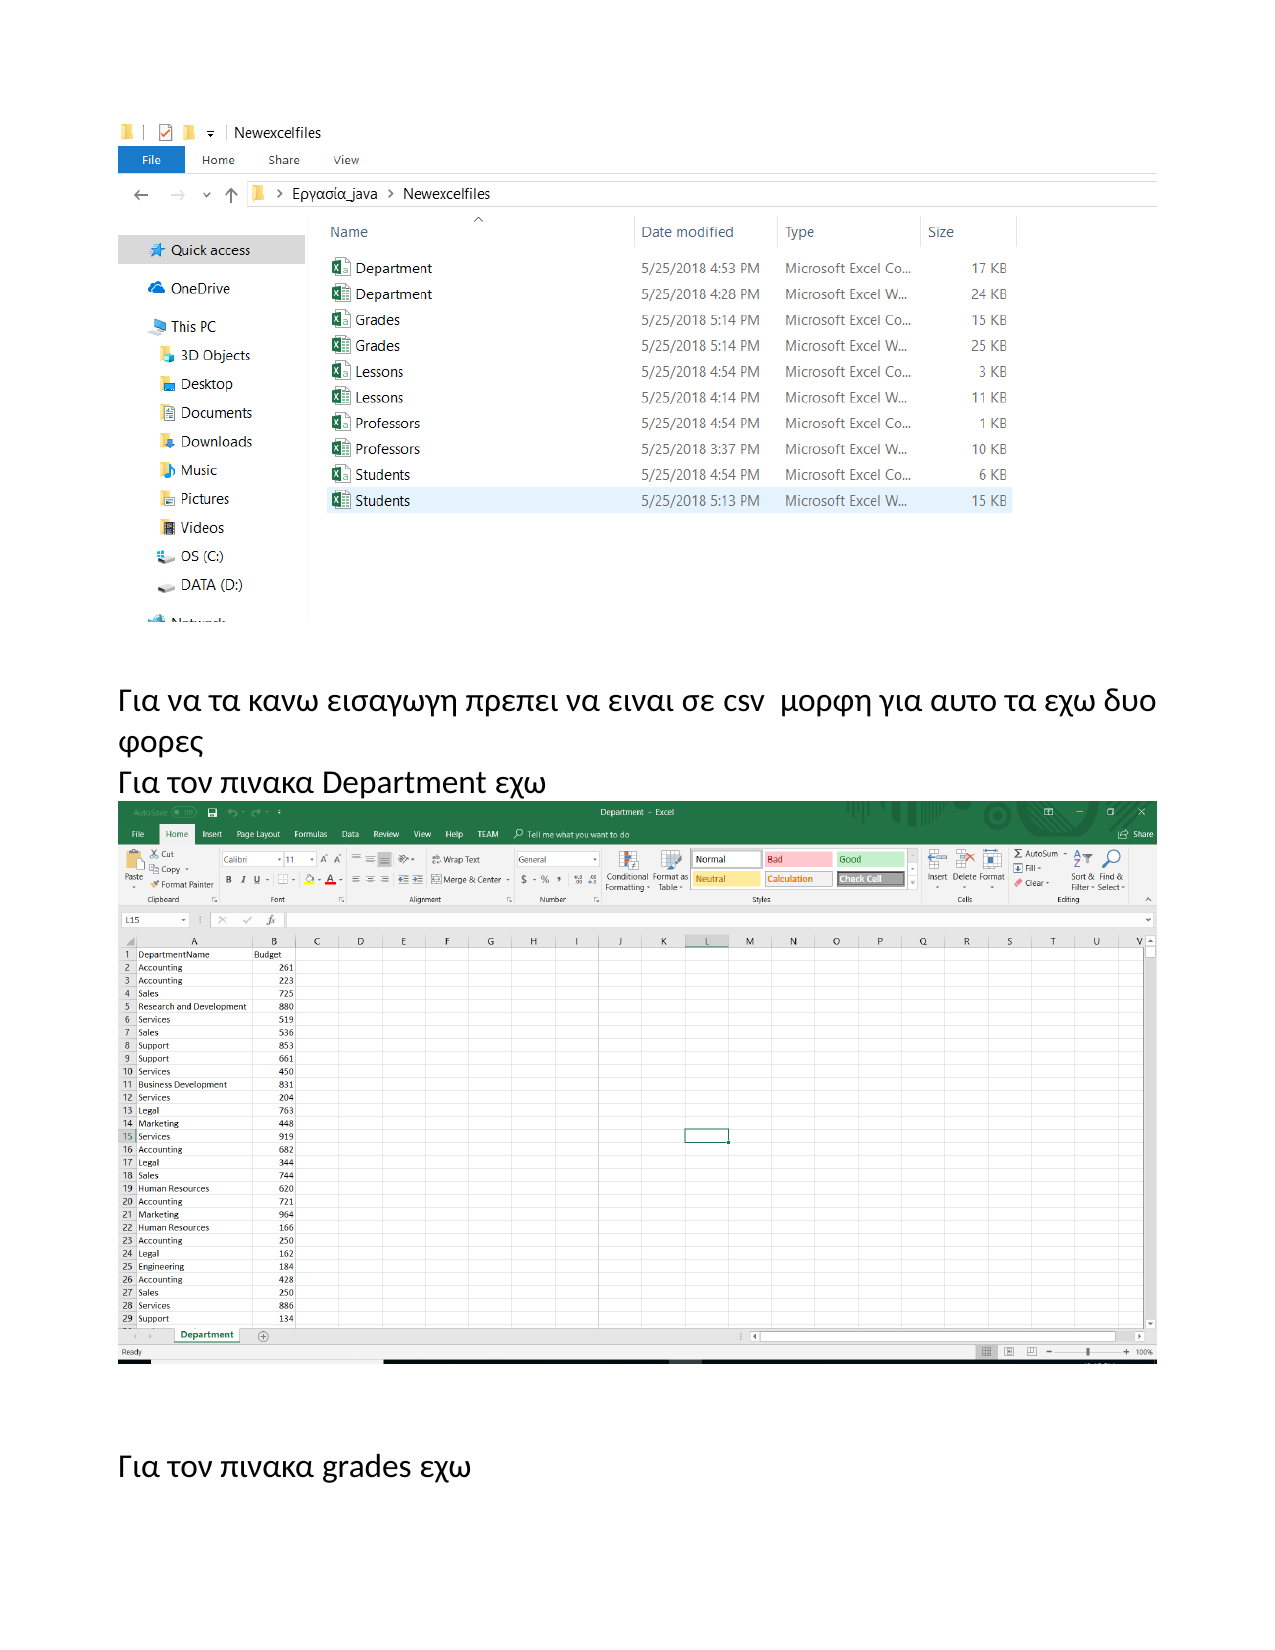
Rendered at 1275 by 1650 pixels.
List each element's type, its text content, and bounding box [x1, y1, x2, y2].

text Για τον πινακα Department εχω [118, 761, 1157, 801]
text Για να τα κανω εισαγωγη πρεπει να ειναι σε csv μορφη για αυτο τα εχω δυο φορες [118, 679, 1157, 761]
picture [118, 801, 1157, 1364]
picture [118, 118, 1157, 622]
text Για τον πινακα grades εχω [118, 1445, 1157, 1486]
